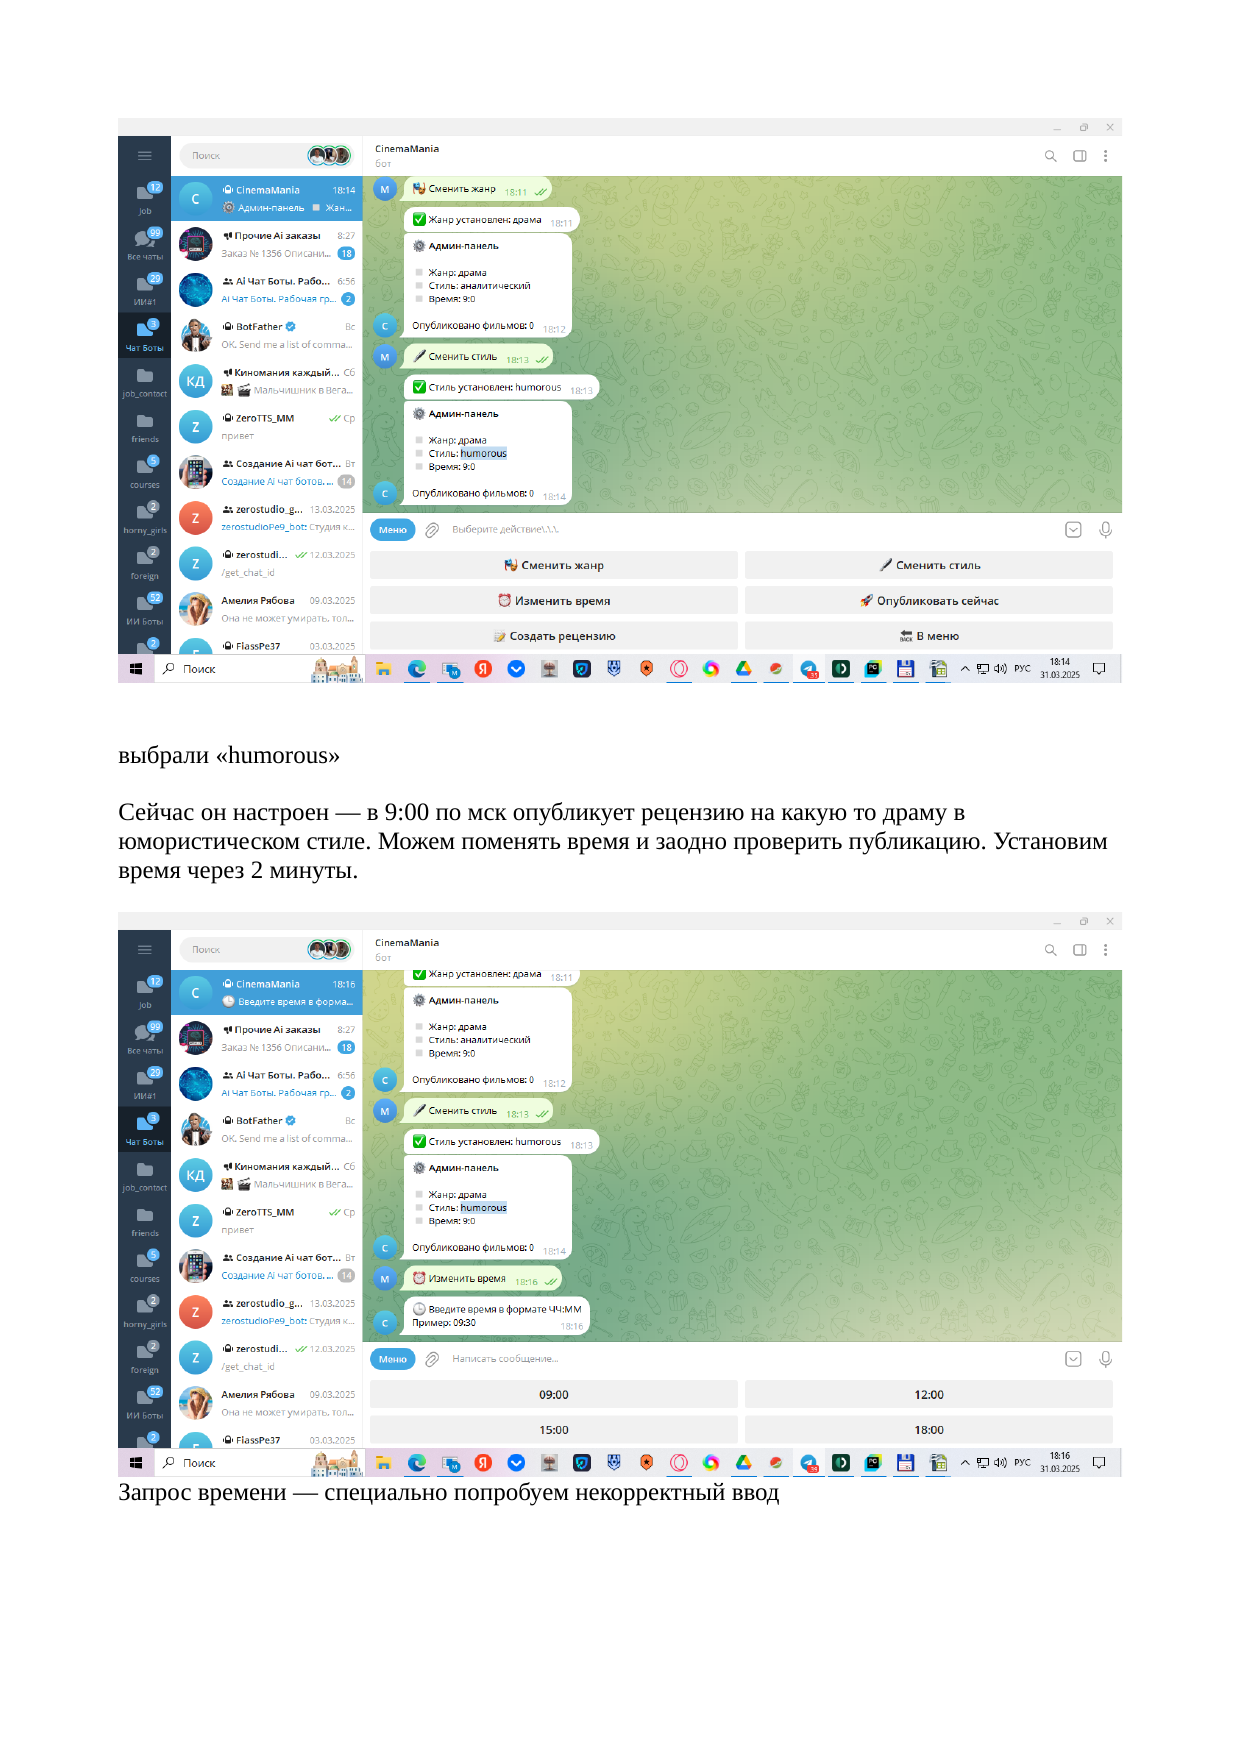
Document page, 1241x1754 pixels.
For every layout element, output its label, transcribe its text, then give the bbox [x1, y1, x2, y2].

picture [118, 118, 1123, 683]
picture [118, 912, 1123, 1477]
text Запрос времени — специально попробуем некорректный ввод [118, 1477, 1122, 1506]
text выбрали «humorous» [118, 740, 1122, 769]
text Сейчас он настроен — в 9:00 по мск опубликует рецензию на какую то драму в юмористическом стиле. Можем поменять время и заодно проверить публикацию. Установим время через 2 минуты. [118, 797, 1122, 884]
